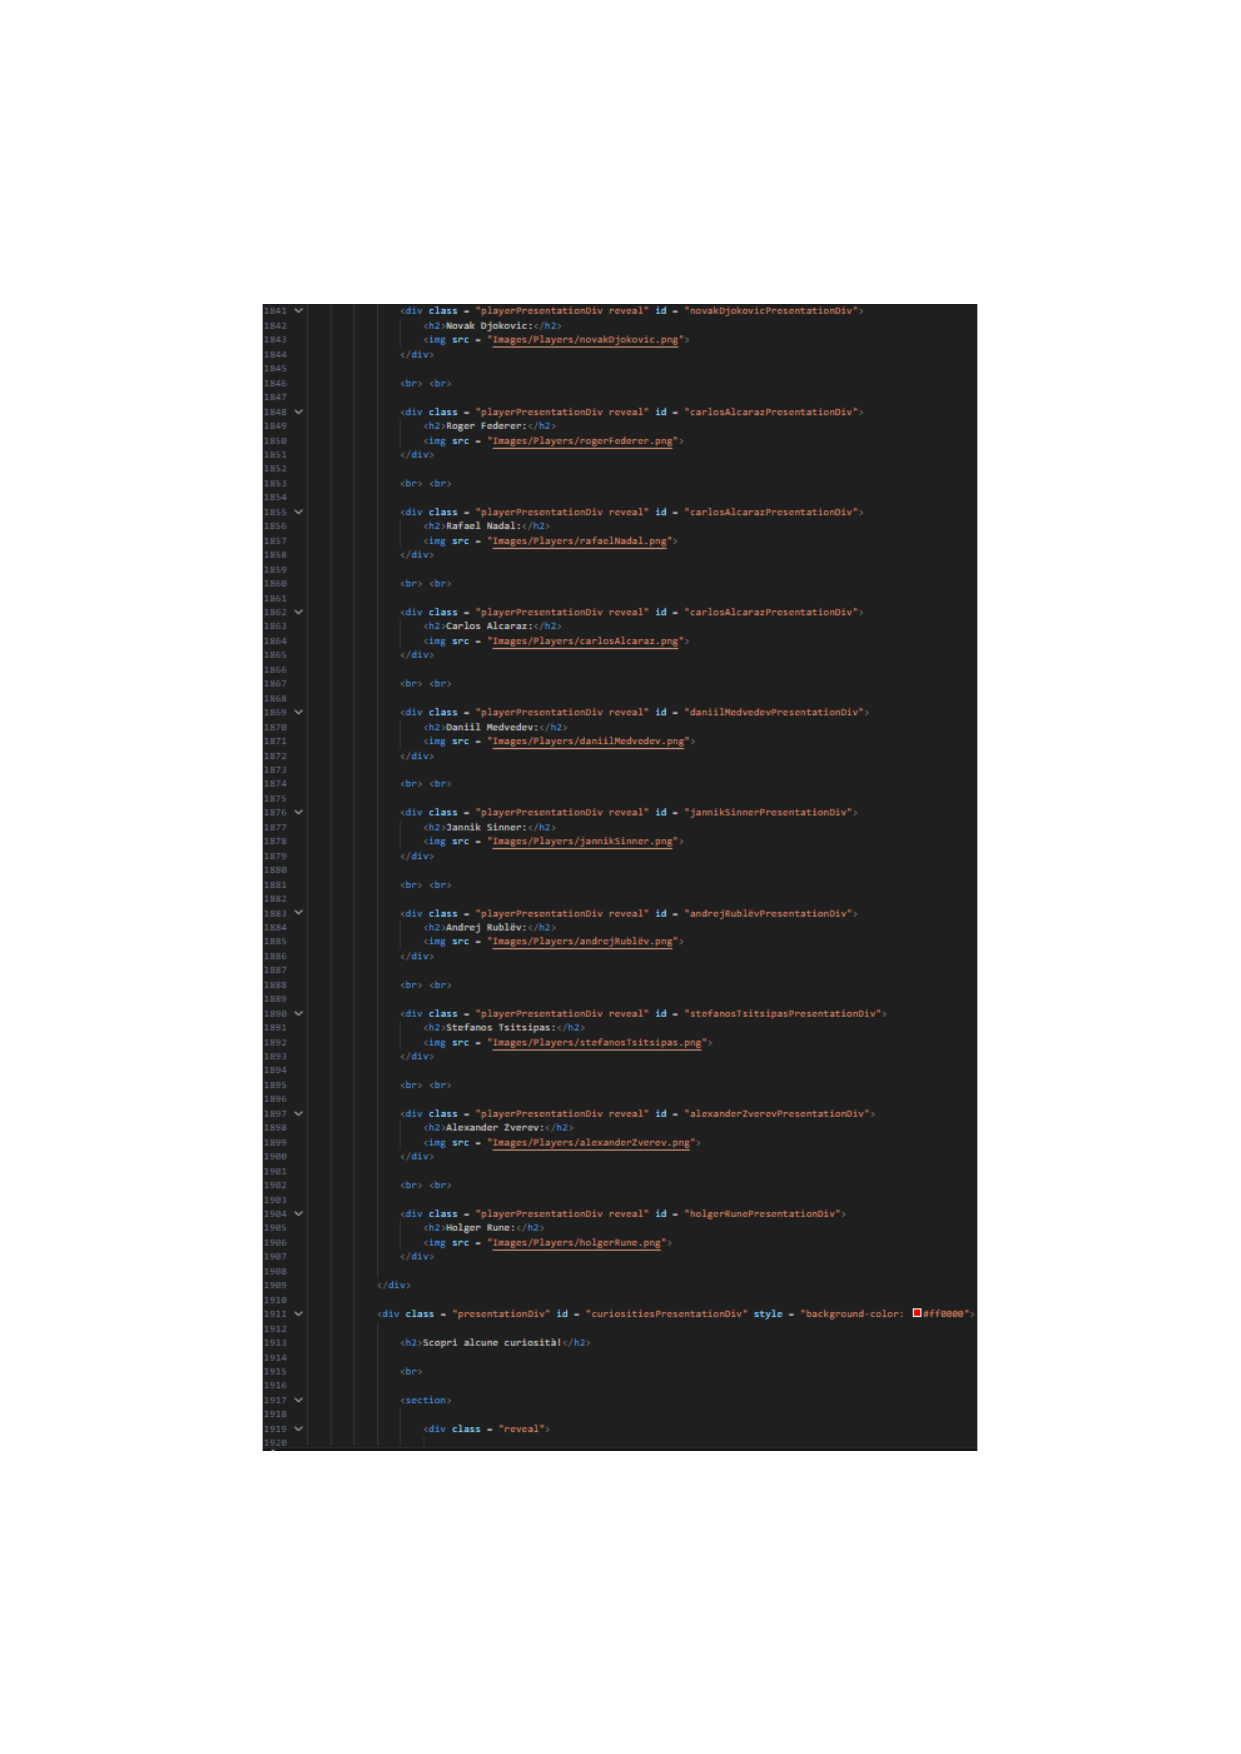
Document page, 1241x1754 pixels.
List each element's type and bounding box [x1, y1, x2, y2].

picture [262, 304, 978, 1451]
